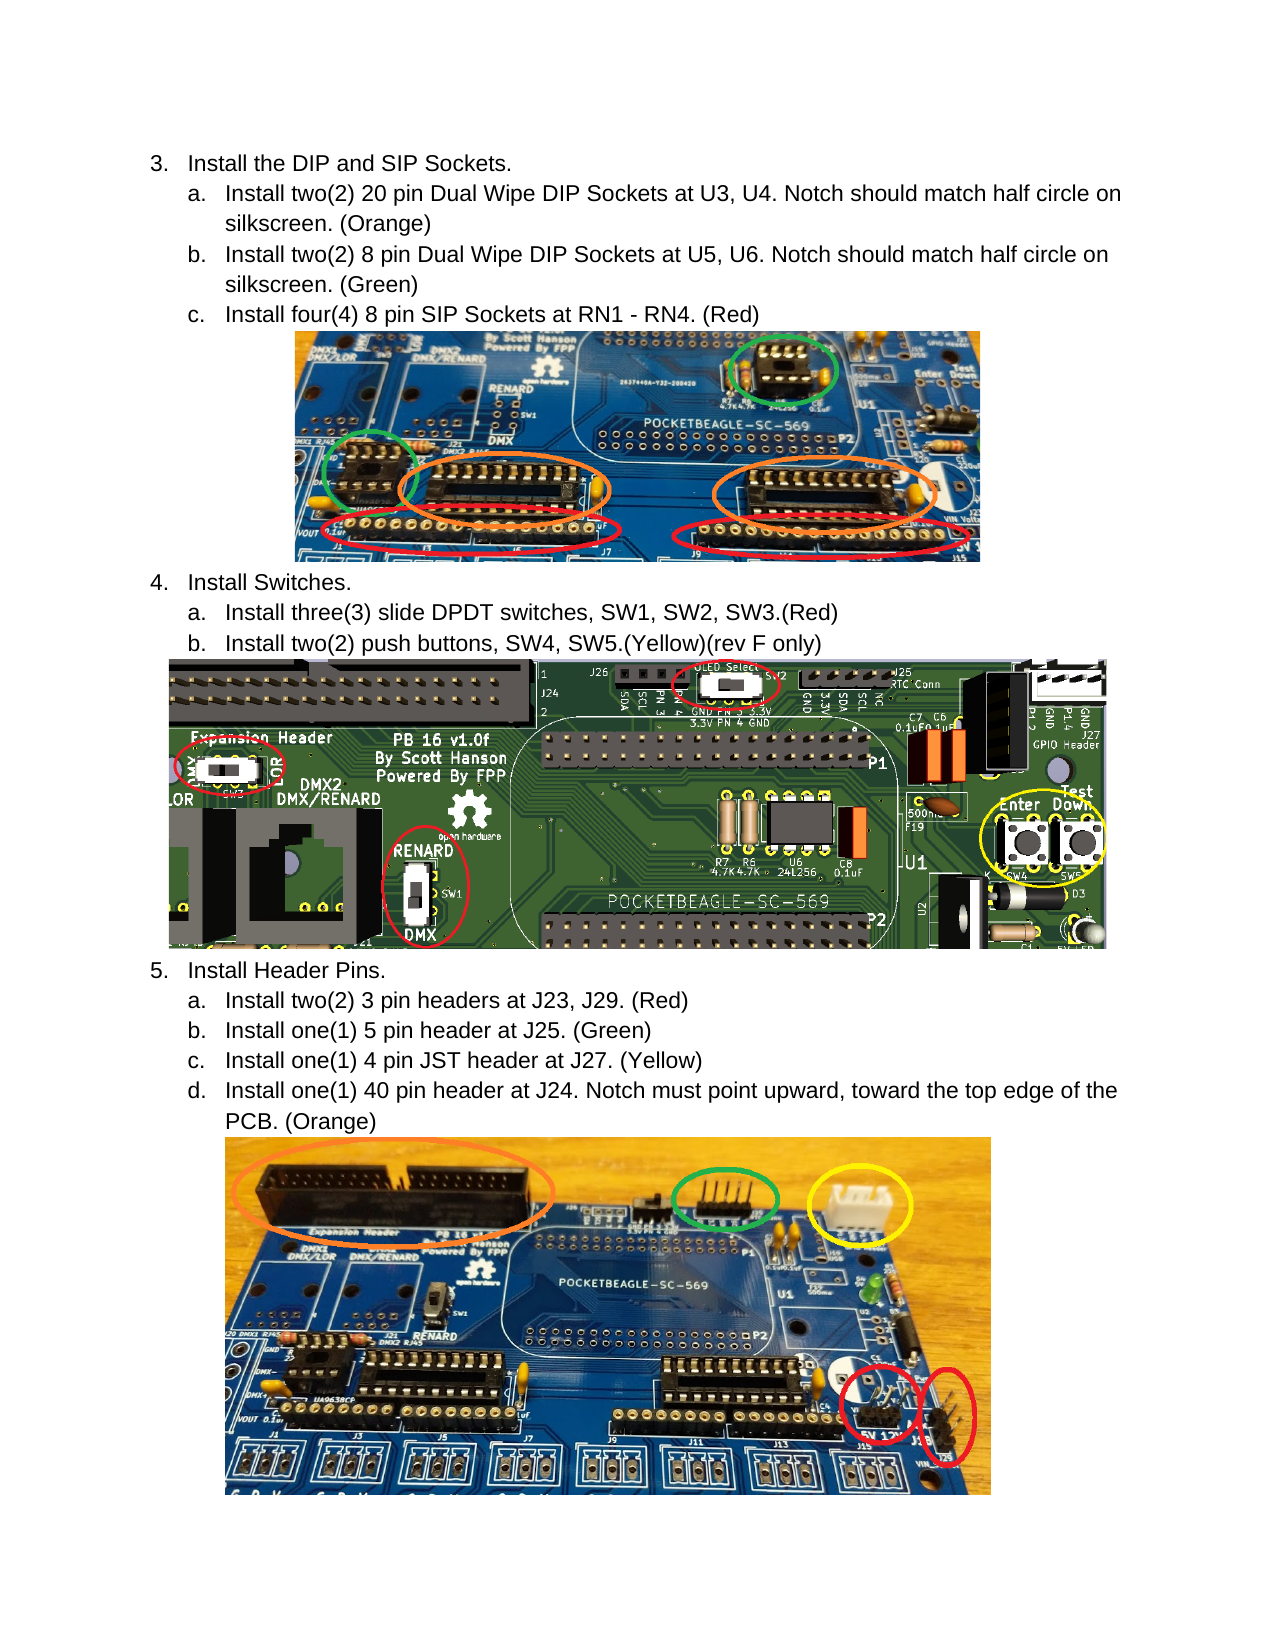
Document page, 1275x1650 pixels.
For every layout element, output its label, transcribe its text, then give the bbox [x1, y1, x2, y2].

picture [294, 331, 981, 562]
list Install one(1) 40 pin header at J24. Notch must point upward, toward the top edge of the PCB. (Orange) [187, 1077, 1125, 1134]
list Install Header Pins. [150, 660, 1125, 983]
list Install two(2) 8 pin Dual Wipe DIP Sockets at U5, U6. Notch should match half circle on silkscreen. (Green) [187, 241, 1125, 297]
list Install four(4) 8 pin SIP Sockets at RN1 - RN4. (Red) [187, 301, 1125, 327]
list Install one(1) 4 pin JST header at J27. (Yellow) [187, 1047, 1125, 1073]
list Install one(1) 5 pin header at J25. (Green) [187, 1017, 1125, 1043]
list Install two(2) 3 pin headers at J23, J29. (Red) [187, 987, 1125, 1013]
list Install Switches. [150, 331, 1125, 596]
picture [168, 659, 1107, 949]
list Install two(2) 20 pin Dual Wipe DIP Sockets at U3, U4. Notch should match half circle on silkscreen. (Orange) [187, 180, 1125, 237]
list Install two(2) push buttons, SW4, SW5.(Yellow)(rev F only) [187, 629, 1125, 656]
list Install the DIP and SIP Sockets. [150, 150, 1125, 176]
list Install three(3) slide DPDT switches, SW1, SW2, SW3.(Red) [187, 599, 1125, 626]
